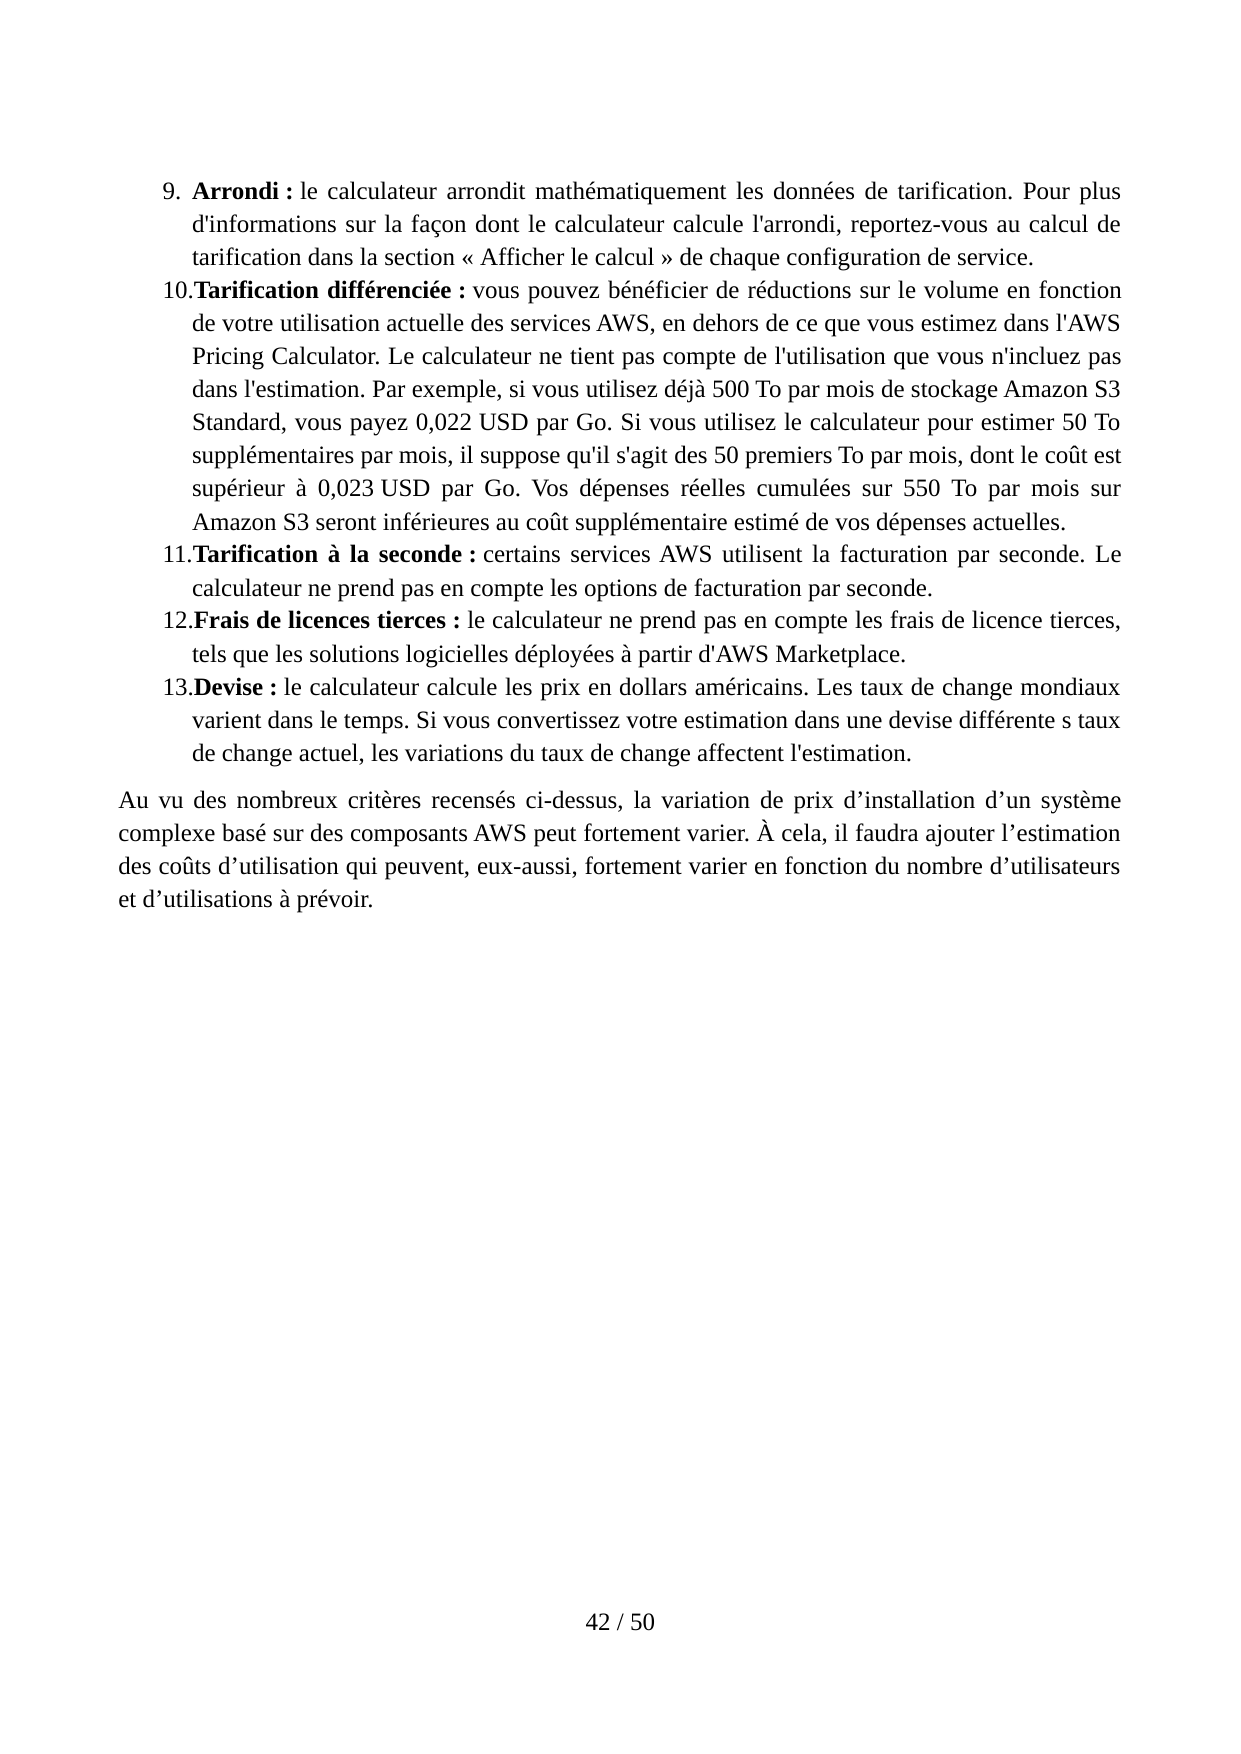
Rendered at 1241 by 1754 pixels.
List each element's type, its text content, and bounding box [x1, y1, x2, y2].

list Arrondi : le calculateur arrondit mathématiquement les données de tarification. Pour plus d'informations sur la façon dont le calculateur calcule l'arrondi, reportez-vous au calcul de tarification dans la section « Afficher le calcul » de chaque configuration de service. [162, 176, 1122, 271]
text Au vu des nombreux critères recensés ci-dessus, la variation de prix d’installation d’un système complexe basé sur des composants AWS peut fortement varier. À cela, il faudra ajouter l’estimation des coûts d’utilisation qui peuvent, eux-aussi, fortement varier en fonction du nombre d’utilisateurs et d’utilisations à prévoir. [118, 785, 1122, 913]
list Frais de licences tierces : le calculateur ne prend pas en compte les frais de licence tierces, tels que les solutions logicielles déployées à partir d'AWS Marketplace. [162, 606, 1122, 667]
list Devise : le calculateur calcule les prix en dollars américains. Les taux de change mondiaux varient dans le temps. Si vous convertissez votre estimation dans une devise différente s taux de change actuel, les variations du taux de change affectent l'estimation. [162, 672, 1122, 766]
list Tarification différenciée : vous pouvez bénéficier de réductions sur le volume en fonction de votre utilisation actuelle des services AWS, en dehors de ce que vous estimez dans l'AWS Pricing Calculator. Le calculateur ne tient pas compte de l'utilisation que vous n'incluez pas dans l'estimation. Par exemple, si vous utilisez déjà 500 To par mois de stockage Amazon S3 Standard, vous payez 0,022 USD par Go. Si vous utilisez le calculateur pour estimer 50 To supplémentaires par mois, il suppose qu'il s'agit des 50 premiers To par mois, dont le coût est supérieur à 0,023 USD par Go. Vos dépenses réelles cumulées sur 550 To par mois sur Amazon S3 seront inférieures au coût supplémentaire estimé de vos dépenses actuelles. [162, 275, 1122, 535]
list Tarification à la seconde : certains services AWS utilisent la facturation par seconde. Le calculateur ne prend pas en compte les options de facturation par seconde. [162, 539, 1122, 601]
